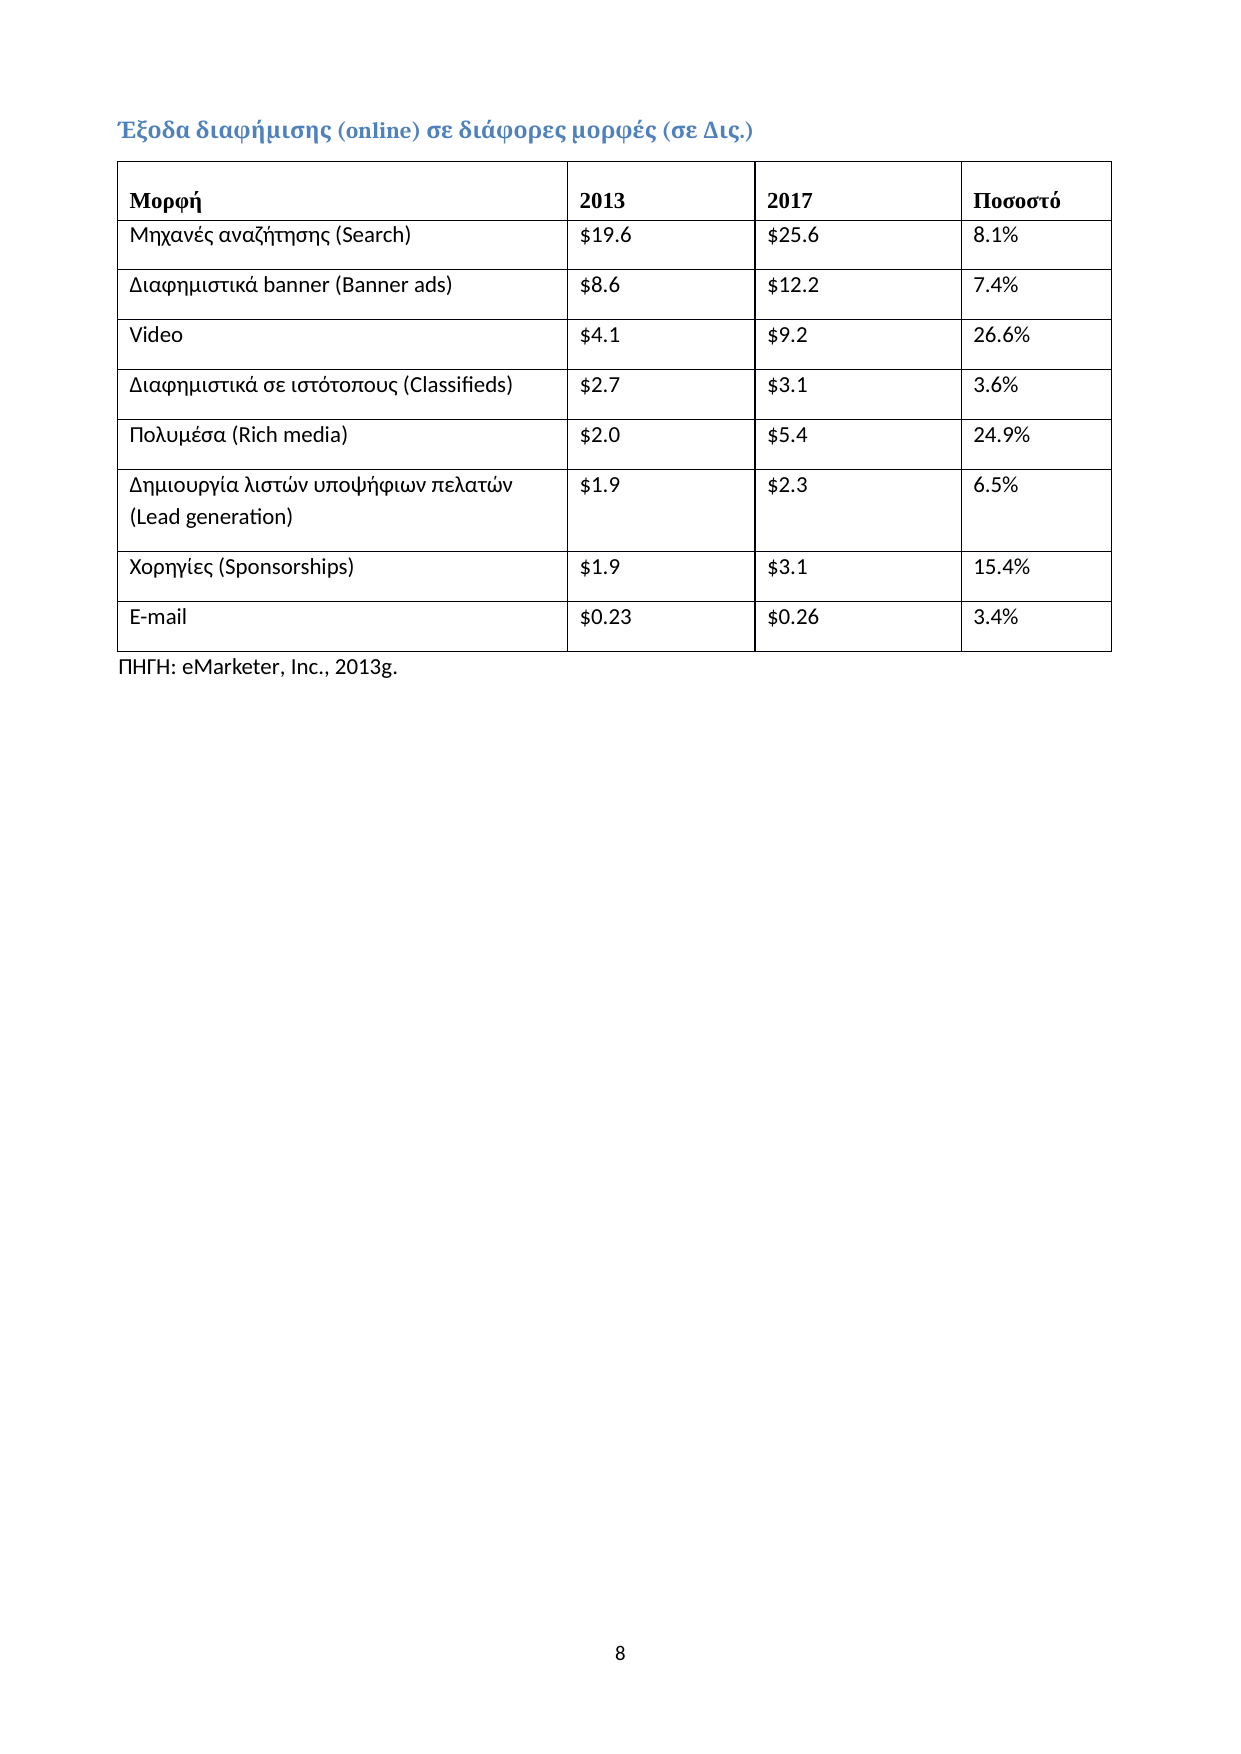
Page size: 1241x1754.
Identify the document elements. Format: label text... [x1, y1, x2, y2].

table_cell Χορηγίες (Sponsorships) [118, 552, 567, 601]
table_cell 24.9% [962, 420, 1111, 469]
table_cell $1.9 [568, 552, 754, 601]
table_cell 3.6% [962, 370, 1111, 419]
table_cell 26.6% [962, 320, 1111, 369]
table_cell $2.7 [568, 370, 754, 419]
table_cell $0.23 [568, 602, 754, 651]
table_cell $12.2 [756, 270, 961, 319]
table_header 2017 [756, 162, 961, 219]
text ΠΗΓΗ: eMarketer, Inc., 2013g. [118, 652, 1122, 680]
table_cell Διαφημιστικά banner (Banner ads) [118, 270, 567, 319]
table_cell Video [118, 320, 567, 369]
table_cell Μηχανές αναζήτησης (Search) [118, 221, 567, 269]
table_cell $8.6 [568, 270, 754, 319]
subtitle Έξοδα διαφήμισης (online) σε διάφορες μορφές (σε Δις.) [118, 118, 1122, 144]
table_cell 7.4% [962, 270, 1111, 319]
table_cell E-mail [118, 602, 567, 651]
table_header Μορφή [118, 162, 567, 219]
table_cell Δημιουργία λιστών υποψήφιων πελατών (Lead generation) [118, 470, 567, 551]
table_cell $25.6 [756, 221, 961, 269]
table_cell $5.4 [756, 420, 961, 469]
table_cell $0.26 [756, 602, 961, 651]
table_cell $3.1 [756, 370, 961, 419]
table_cell $1.9 [568, 470, 754, 551]
table_cell 15.4% [962, 552, 1111, 601]
table_cell 8.1% [962, 221, 1111, 269]
table_cell $2.0 [568, 420, 754, 469]
table_header 2013 [568, 162, 754, 219]
table_cell 6.5% [962, 470, 1111, 551]
table_cell $2.3 [756, 470, 961, 551]
table_cell Πολυμέσα (Rich media) [118, 420, 567, 469]
table_cell $3.1 [756, 552, 961, 601]
table_cell $19.6 [568, 221, 754, 269]
table_cell $9.2 [756, 320, 961, 369]
table_header Ποσοστό [962, 162, 1111, 219]
table_cell 3.4% [962, 602, 1111, 651]
table_cell $4.1 [568, 320, 754, 369]
table_cell Διαφημιστικά σε ιστότοπους (Classifieds) [118, 370, 567, 419]
